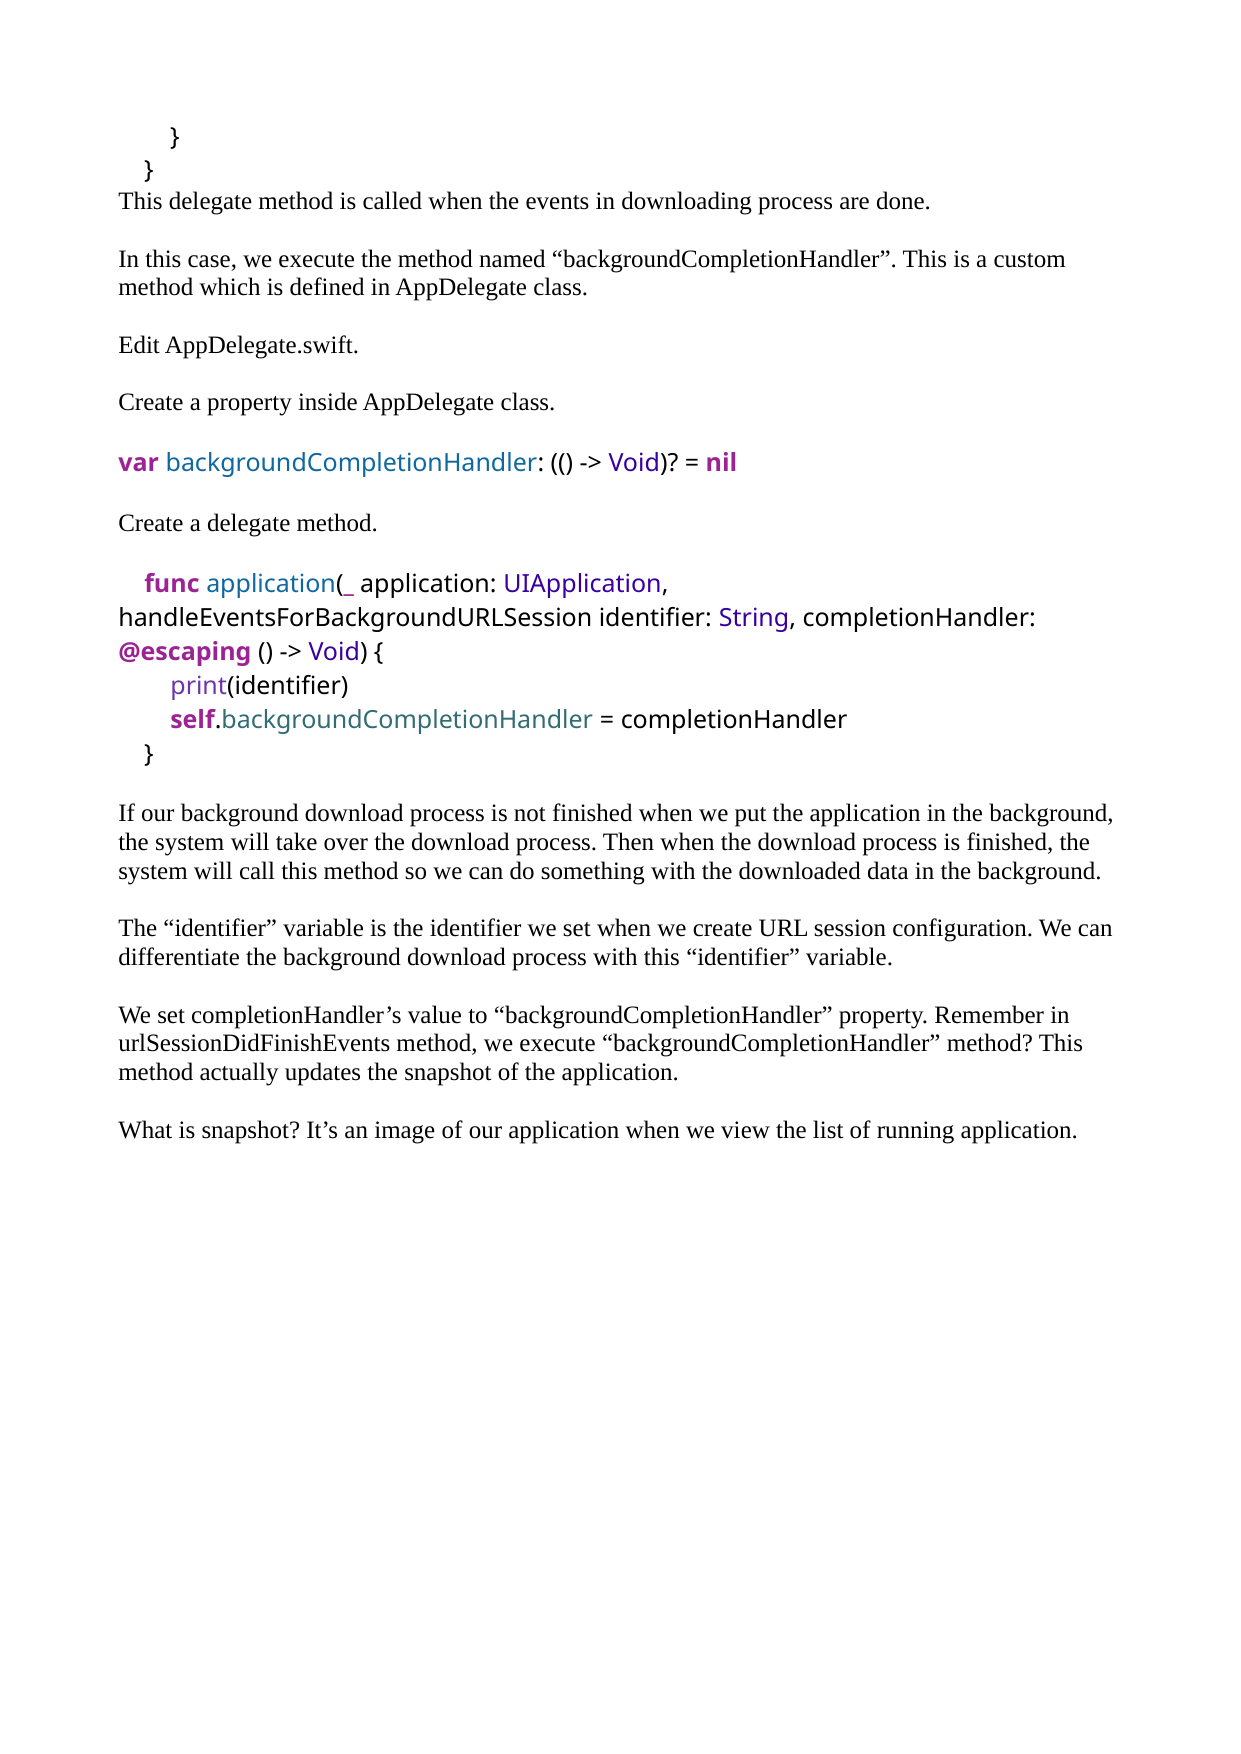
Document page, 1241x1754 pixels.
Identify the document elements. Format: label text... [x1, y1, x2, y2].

text In this case, we execute the method named “backgroundCompletionHandler”. This is a custom method which is defined in AppDelegate class. [118, 244, 1122, 301]
text If our background download process is not finished when we put the application in the background, the system will take over the download process. Then when the download process is finished, the system will call this method so we can do something with the downloaded data in the background. [118, 798, 1122, 885]
text print(identifier) [118, 667, 1122, 702]
text Create a property inside AppDelegate class. [118, 387, 1122, 416]
text } [118, 118, 1122, 152]
text Create a delegate method. [118, 508, 1122, 537]
text Edit AppDelegate.swift. [118, 330, 1122, 359]
text func application(_ application: UIApplication, handleEventsForBackgroundURLSession identifier: String, completionHandler: @escaping () -> Void) { [118, 565, 1122, 667]
text We set completionHandler’s value to “backgroundCompletionHandler” property. Remember in urlSessionDidFinishEvents method, we execute “backgroundCompletionHandler” method? This method actually updates the snapshot of the application. [118, 1000, 1122, 1086]
text This delegate method is called when the events in downloading process are done. [118, 186, 1122, 215]
text The “identifier” variable is the identifier we set when we create URL session configuration. We can differentiate the background download process with this “identifier” variable. [118, 913, 1122, 971]
text What is snapshot? It’s an image of our application when we view the list of running application. [118, 1115, 1122, 1143]
text } [118, 736, 1122, 770]
text var backgroundCompletionHandler: (() -> Void)? = nil [118, 445, 1122, 479]
text } [118, 152, 1122, 186]
text self.backgroundCompletionHandler = completionHandler [118, 702, 1122, 736]
